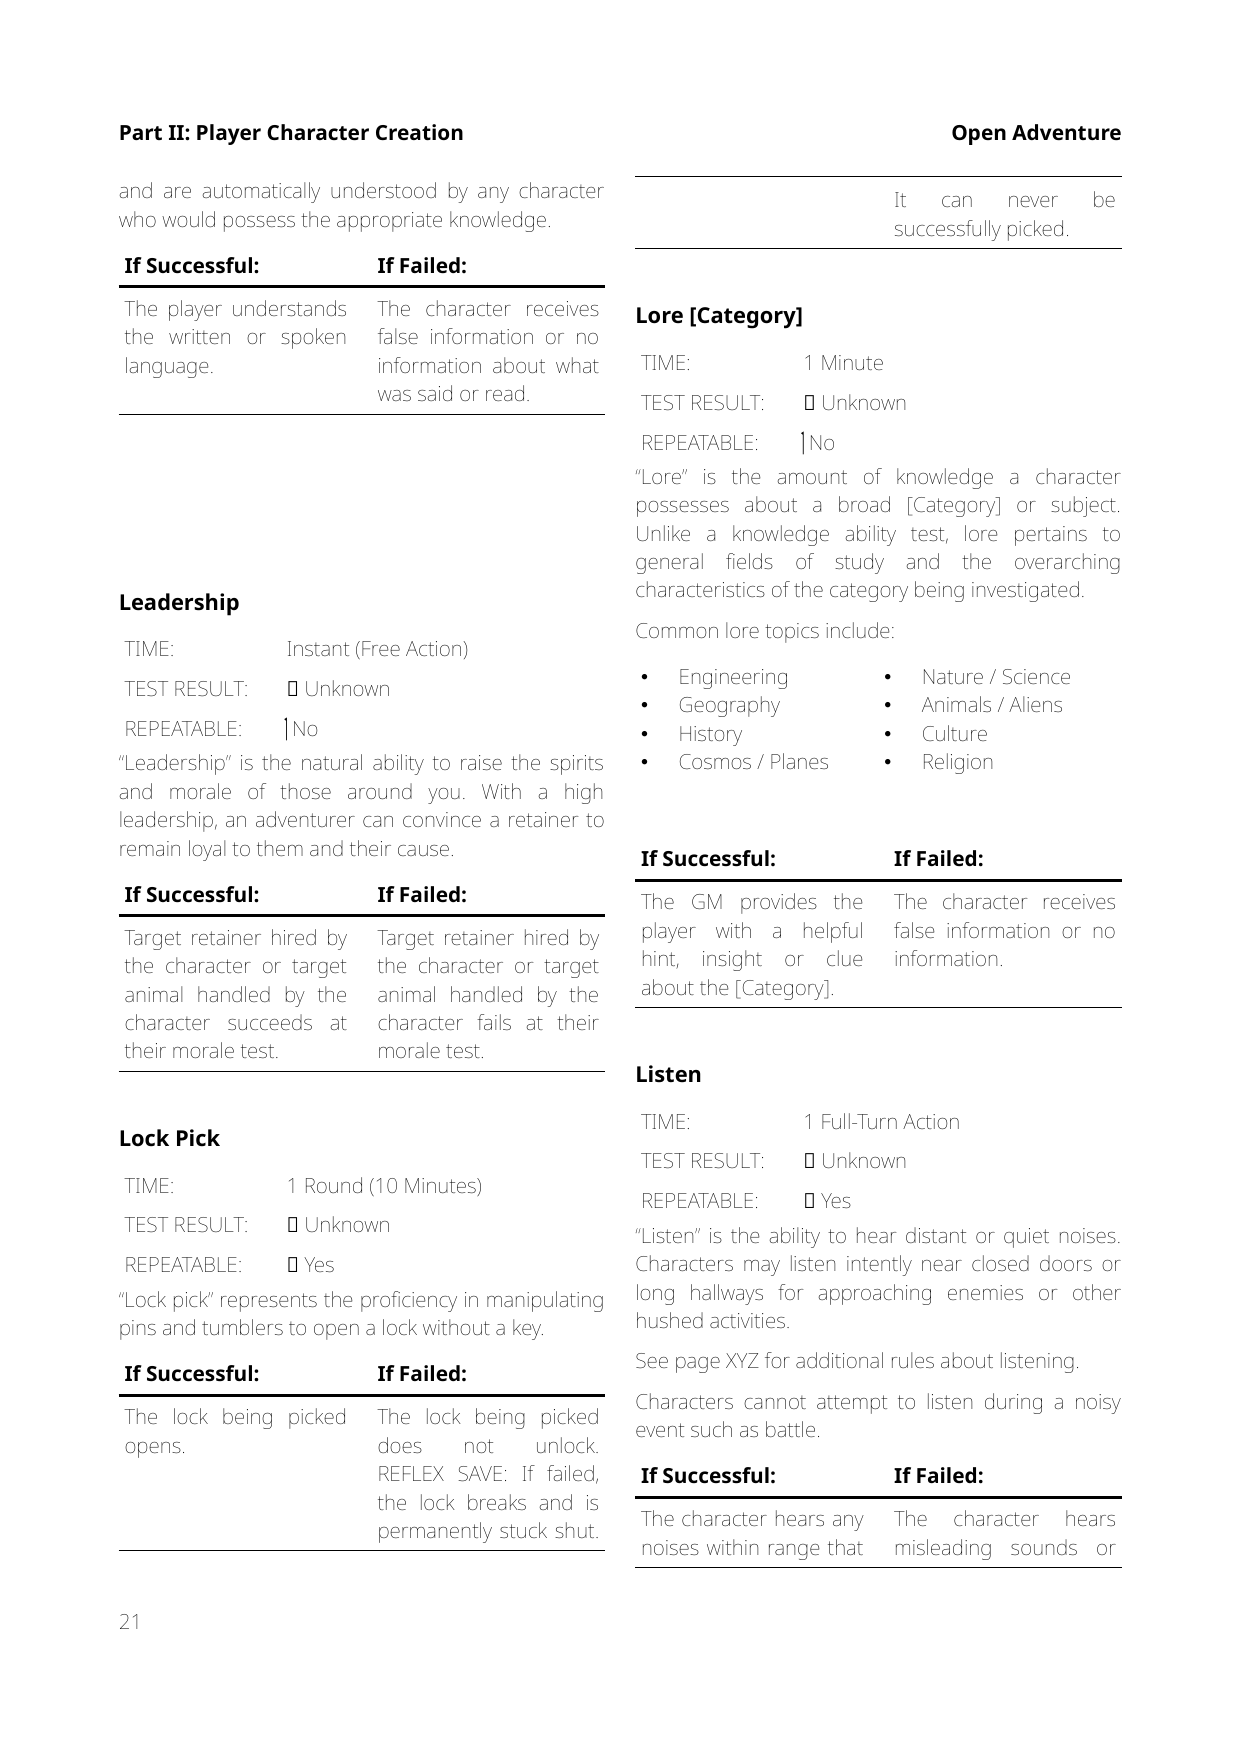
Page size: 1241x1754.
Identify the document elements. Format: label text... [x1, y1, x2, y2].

text and are automatically understood by any character who would possess the appropriate knowledge. [118, 176, 605, 233]
table_header TIME: [635, 1101, 797, 1141]
table_cell [635, 177, 869, 248]
table_cell TEST RESULT: [635, 382, 797, 422]
table_header TIME: [119, 629, 281, 668]
table_header Instant (Free Action) [281, 629, 605, 668]
table_header [869, 1456, 888, 1496]
table_cell TEST RESULT: [119, 669, 281, 708]
table_cell  No [281, 709, 605, 748]
table_cell The player understands the written or spoken language. [119, 288, 353, 413]
table_cell Target retainer hired by the character or target animal handled by the character succeeds at their morale test. [119, 917, 353, 1071]
table_cell [353, 917, 372, 1071]
table_header If Failed: [888, 839, 1122, 878]
text Common lore topics include: [635, 616, 1122, 644]
table_cell  Unknown [797, 1141, 1122, 1181]
table_cell TEST RESULT: [635, 1141, 797, 1181]
table_cell REPEATABLE: [119, 1245, 281, 1285]
text Lock Pick [118, 1123, 605, 1153]
table_cell [869, 1499, 888, 1567]
table_cell REPEATABLE: [635, 1181, 797, 1221]
table_header If Successful: [119, 245, 353, 285]
table_cell The character receives false information or no information about what was said or read. [372, 288, 605, 413]
table_header [353, 874, 372, 914]
text “Lore” is the amount of knowledge a character possesses about a broad [Category] or subject. Unlike a knowledge ability test, lore pertains to general fields of study and the overarching characteristics of the category being investigated. [635, 462, 1122, 604]
table_cell  Unknown [797, 382, 1122, 422]
table_cell It can never be successfully picked. [888, 177, 1122, 248]
table_cell [353, 288, 372, 413]
table_cell REPEATABLE: [635, 422, 797, 462]
table_header [353, 1354, 372, 1393]
table_cell REPEATABLE: [119, 709, 281, 748]
table_cell The lock being picked does not unlock. REFLEX SAVE: If failed, the lock breaks and is permanently stuck shut. [372, 1397, 605, 1550]
table_header Engineering Geography History Cosmos / Planes [635, 656, 878, 782]
table_header 1 Minute [797, 342, 1122, 382]
text “Leadership” is the natural ability to raise the spirits and morale of those around you. With a high leadership, an adventurer can convince a retainer to remain loyal to them and their cause. [118, 748, 605, 862]
table_header TIME: [119, 1165, 281, 1205]
table_cell  Yes [281, 1245, 605, 1285]
text Characters cannot attempt to listen during a noisy event such as battle. [635, 1387, 1122, 1444]
table_header [353, 245, 372, 285]
text Lore [Category] [635, 300, 1122, 330]
table_header If Successful: [119, 1354, 353, 1393]
table_cell The GM provides the player with a helpful hint, insight or clue about the [Category]. [635, 882, 869, 1007]
table_cell  No [797, 422, 1122, 462]
table_header If Successful: [635, 1456, 869, 1496]
table_header If Failed: [372, 245, 605, 285]
table_header TIME: [635, 342, 797, 382]
table_header [869, 839, 888, 878]
table_cell  Unknown [281, 1205, 605, 1245]
table_header 1 Round (10 Minutes) [281, 1165, 605, 1205]
table_cell Target retainer hired by the character or target animal handled by the character fails at their morale test. [372, 917, 605, 1071]
table_header If Failed: [372, 1354, 605, 1393]
table_cell The character receives false information or no information. [888, 882, 1122, 1007]
text Leadership [118, 587, 605, 617]
table_header If Successful: [635, 839, 869, 878]
text “Lock pick” represents the proficiency in manipulating pins and tumblers to open a lock without a key. [118, 1285, 605, 1342]
table_cell [353, 1397, 372, 1550]
table_cell [869, 177, 888, 248]
table_header If Failed: [372, 874, 605, 914]
text Listen [635, 1059, 1122, 1089]
text “Listen” is the ability to hear distant or quiet noises. Characters may listen intently near closed doors or long hallways for approaching enemies or other hushed activities. [635, 1221, 1122, 1334]
table_cell  Unknown [281, 669, 605, 708]
table_header Nature / Science Animals / Aliens Culture Religion [878, 656, 1122, 782]
table_cell The character hears misleading sounds or [888, 1499, 1122, 1567]
text See page XYZ for additional rules about listening. [635, 1346, 1122, 1375]
table_header If Failed: [888, 1456, 1122, 1496]
table_cell  Yes [797, 1181, 1122, 1221]
table_header If Successful: [119, 874, 353, 914]
table_header 1 Full-Turn Action [797, 1101, 1122, 1141]
table_cell The character hears any noises within range that [635, 1499, 869, 1567]
table_cell [869, 882, 888, 1007]
table_cell TEST RESULT: [119, 1205, 281, 1245]
table_cell The lock being picked opens. [119, 1397, 353, 1550]
